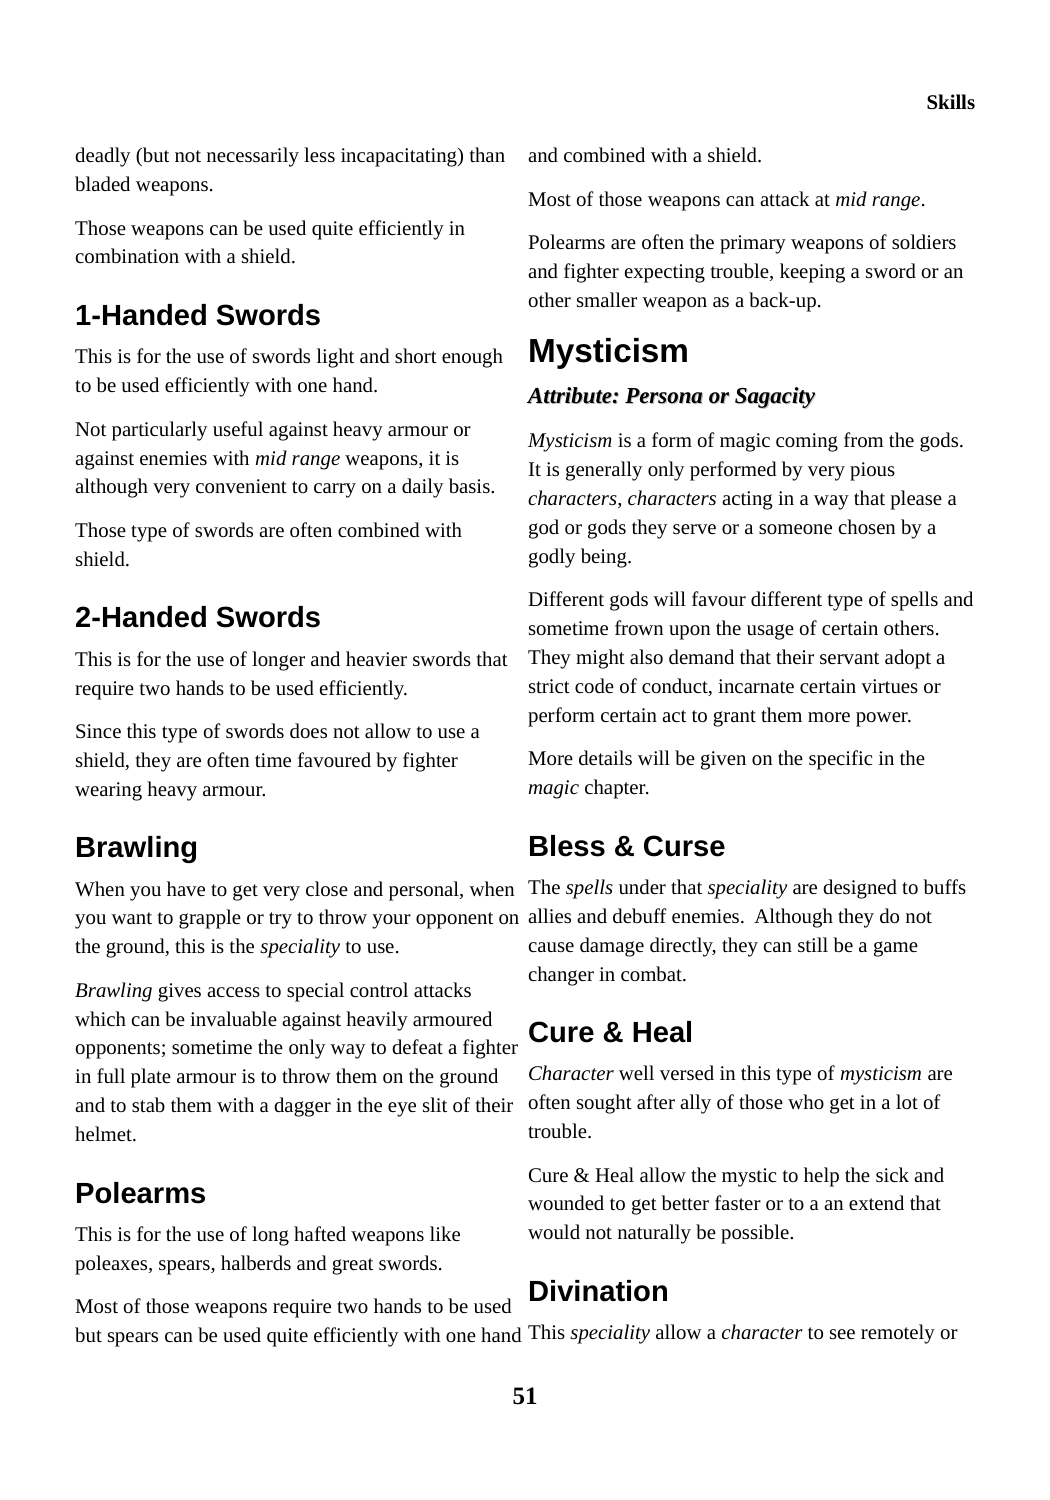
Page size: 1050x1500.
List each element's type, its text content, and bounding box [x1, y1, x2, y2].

text and combined with a shield. [528, 143, 975, 167]
text This is for the use of swords light and short enough to be used efficiently with one hand. [75, 344, 522, 397]
text Polearms are often the primary weapons of soldiers and fighter expecting trouble, keeping a sword or an other smaller weapon as a back-up. [528, 230, 975, 312]
text More details will be given on the specific in the magic chapter. [528, 746, 975, 799]
text deadly (but not necessarily less incapacitating) than bladed weapons. [75, 143, 522, 196]
text Those type of swords are often combined with shield. [75, 518, 522, 571]
text Brawling gives access to special control attacks which can be invaluable against heavily armoured opponents; sometime the only way to defeat a fighter in full plate armour is to throw them on the ground and to stab them with a dagger in the eye slit of their helmet. [75, 978, 522, 1146]
text This speciality allow a character to see remotely or [528, 1320, 975, 1344]
subtitle 1-Handed Swords [75, 298, 522, 332]
text Mysticism is a form of magic coming from the gods. It is generally only performed by very pious characters, characters acting in a way that please a god or gods they serve or a someone chosen by a godly being. [528, 428, 975, 568]
text When you have to get very close and personal, when you want to grapple or try to throw your opponent on the ground, this is the speciality to use. [75, 876, 522, 958]
subtitle Cure & Heal [528, 1015, 975, 1049]
text This is for the use of longer and heavier swords that require two hands to be used efficiently. [75, 647, 522, 699]
text Different gods will favour different type of spells and sometime frown upon the usage of certain others. They might also demand that their servant adopt a strict code of conduct, incarnate certain virtues or perform certain act to grant them more power. [528, 587, 975, 727]
text Attribute: Persona or Sagacity [528, 382, 975, 409]
subtitle Polearms [75, 1176, 522, 1209]
text Character well versed in this type of mysticism are often sought after ally of those who get in a lot of trouble. [528, 1061, 975, 1143]
subtitle 2-Handed Swords [75, 601, 522, 634]
text Those weapons can be used quite efficiently in combination with a shield. [75, 216, 522, 268]
subtitle Divination [528, 1274, 975, 1308]
subtitle Bless & Curse [528, 829, 975, 862]
subtitle Mysticism [528, 331, 975, 370]
text Since this type of swords does not allow to use a shield, they are often time favoured by fighter wearing heavy armour. [75, 719, 522, 801]
subtitle Brawling [75, 830, 522, 864]
text Cure & Heal allow the mystic to help the sick and wounded to get better faster or to a an extend that would not naturally be possible. [528, 1162, 975, 1244]
text Most of those weapons can attack at mid range. [528, 187, 975, 211]
text Not particularly useful against heavy armour or against enemies with mid range weapons, it is although very convenient to carry on a daily basis. [75, 417, 522, 498]
text The spells under that speciality are designed to buffs allies and debuff enemies. Although they do not cause damage directly, they can still be a game changer in combat. [528, 875, 975, 986]
text This is for the use of long hafted weapons like poleaxes, spears, halberds and great swords. [75, 1222, 522, 1275]
text Most of those weapons require two hands to be used but spears can be used quite efficiently with one hand [75, 1294, 522, 1347]
